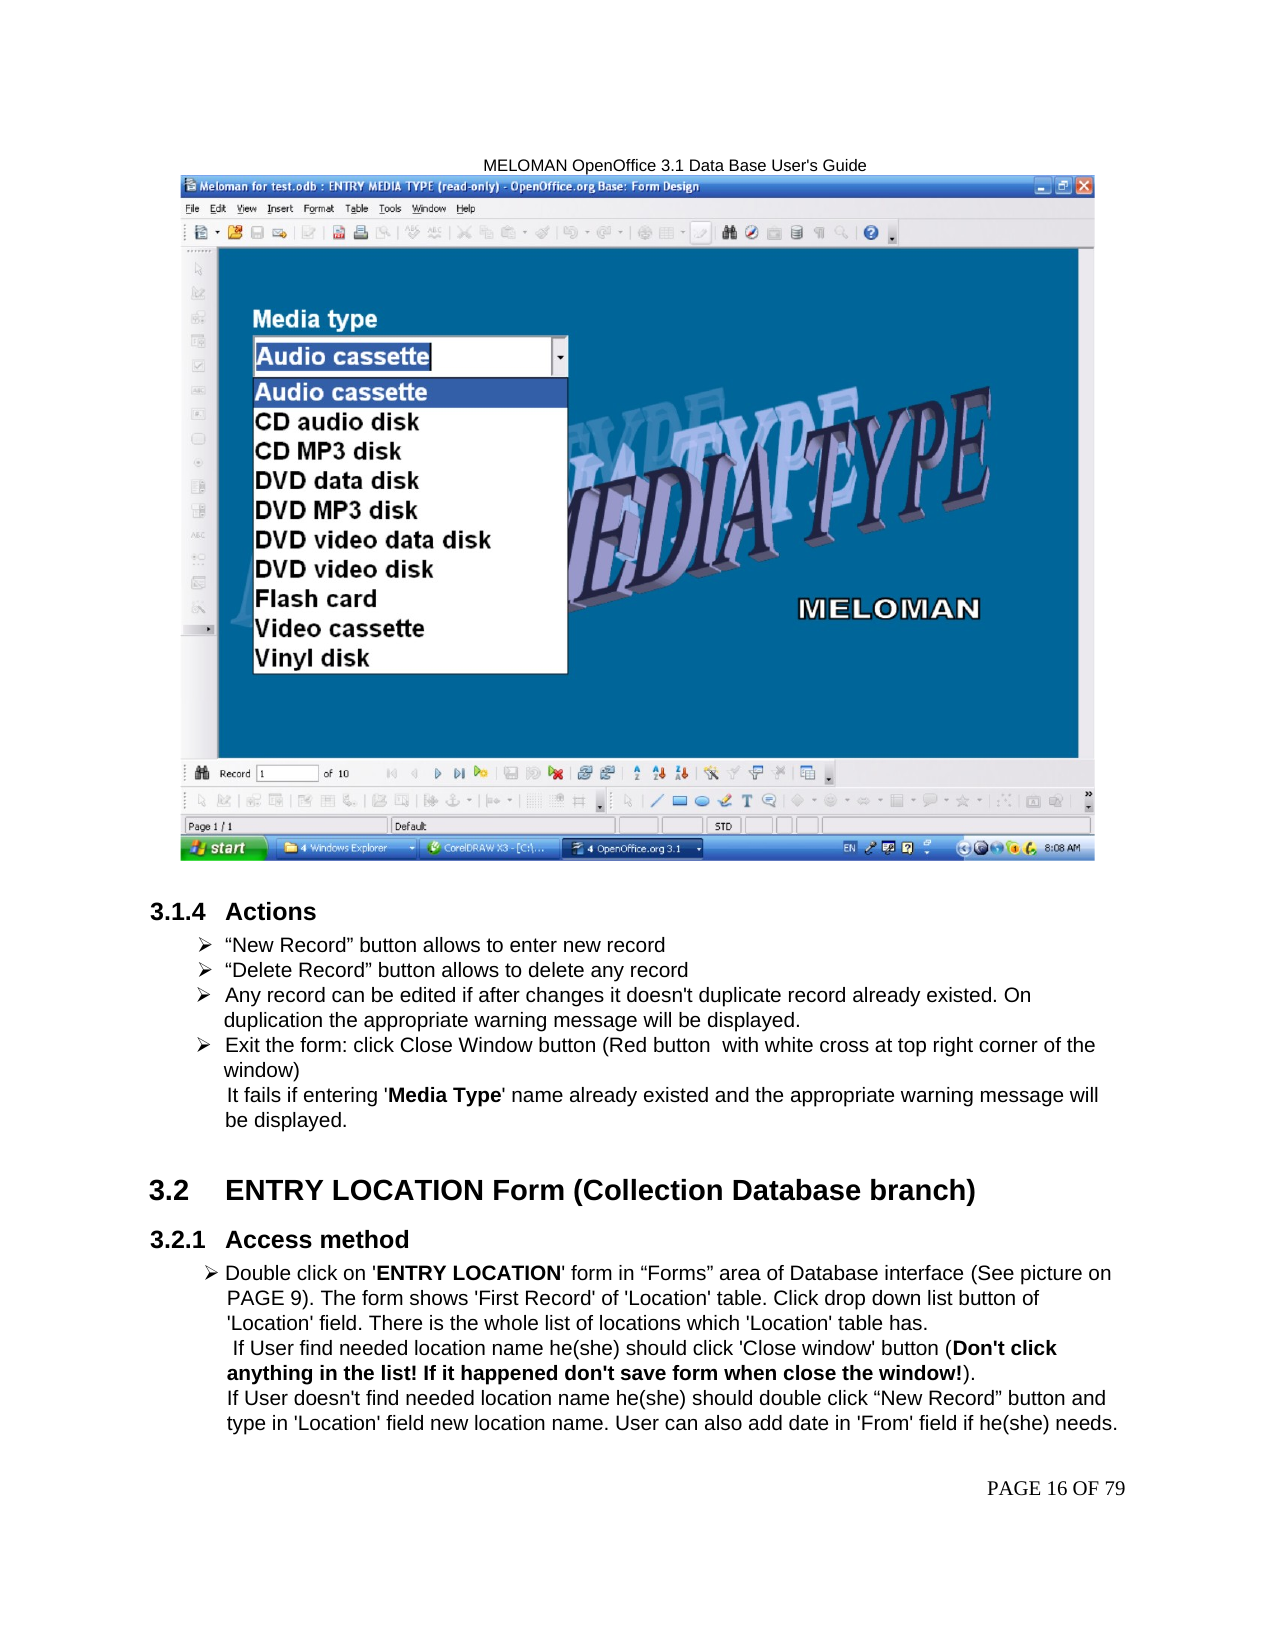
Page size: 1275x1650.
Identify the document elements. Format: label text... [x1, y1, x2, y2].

list Exit the form: click Close Window button (Red button with white cross at top right corner of the window) [195, 1032, 1125, 1082]
list Double click on 'ENTRY LOCATION' form in “Forms” area of Database interface (See picture on PAGE 9). The form shows 'First Record' of 'Location' table. Click drop down list button of 'Location' field. There is the whole list of locations which 'Location' table has. [203, 1260, 1125, 1335]
subtitle Actions [150, 897, 1125, 926]
list “Delete Record” button allows to delete any record [197, 957, 1125, 982]
list “New Record” button allows to enter new record [197, 932, 1125, 957]
text It fails if entering 'Media Type' name already existed and the appropriate warning message will be displayed. [225, 1082, 1125, 1132]
list If User find needed location name he(she) should click 'Close window' button (Don't click anything in the list! If it happened don't save form when close the window!). [203, 1335, 1125, 1385]
subtitle ENTRY LOCATION Form (Collection Database branch) [148, 1173, 1125, 1206]
list If User doesn't find needed location name he(she) should double click “New Record” button and type in 'Location' field new location name. User can also add date in 'From' field if he(she) needs. [203, 1385, 1125, 1435]
subtitle Access method [150, 1225, 1125, 1254]
picture [180, 175, 1095, 861]
list Any record can be edited if after changes it doesn't duplicate record already existed. On duplication the appropriate warning message will be displayed. [195, 982, 1125, 1032]
